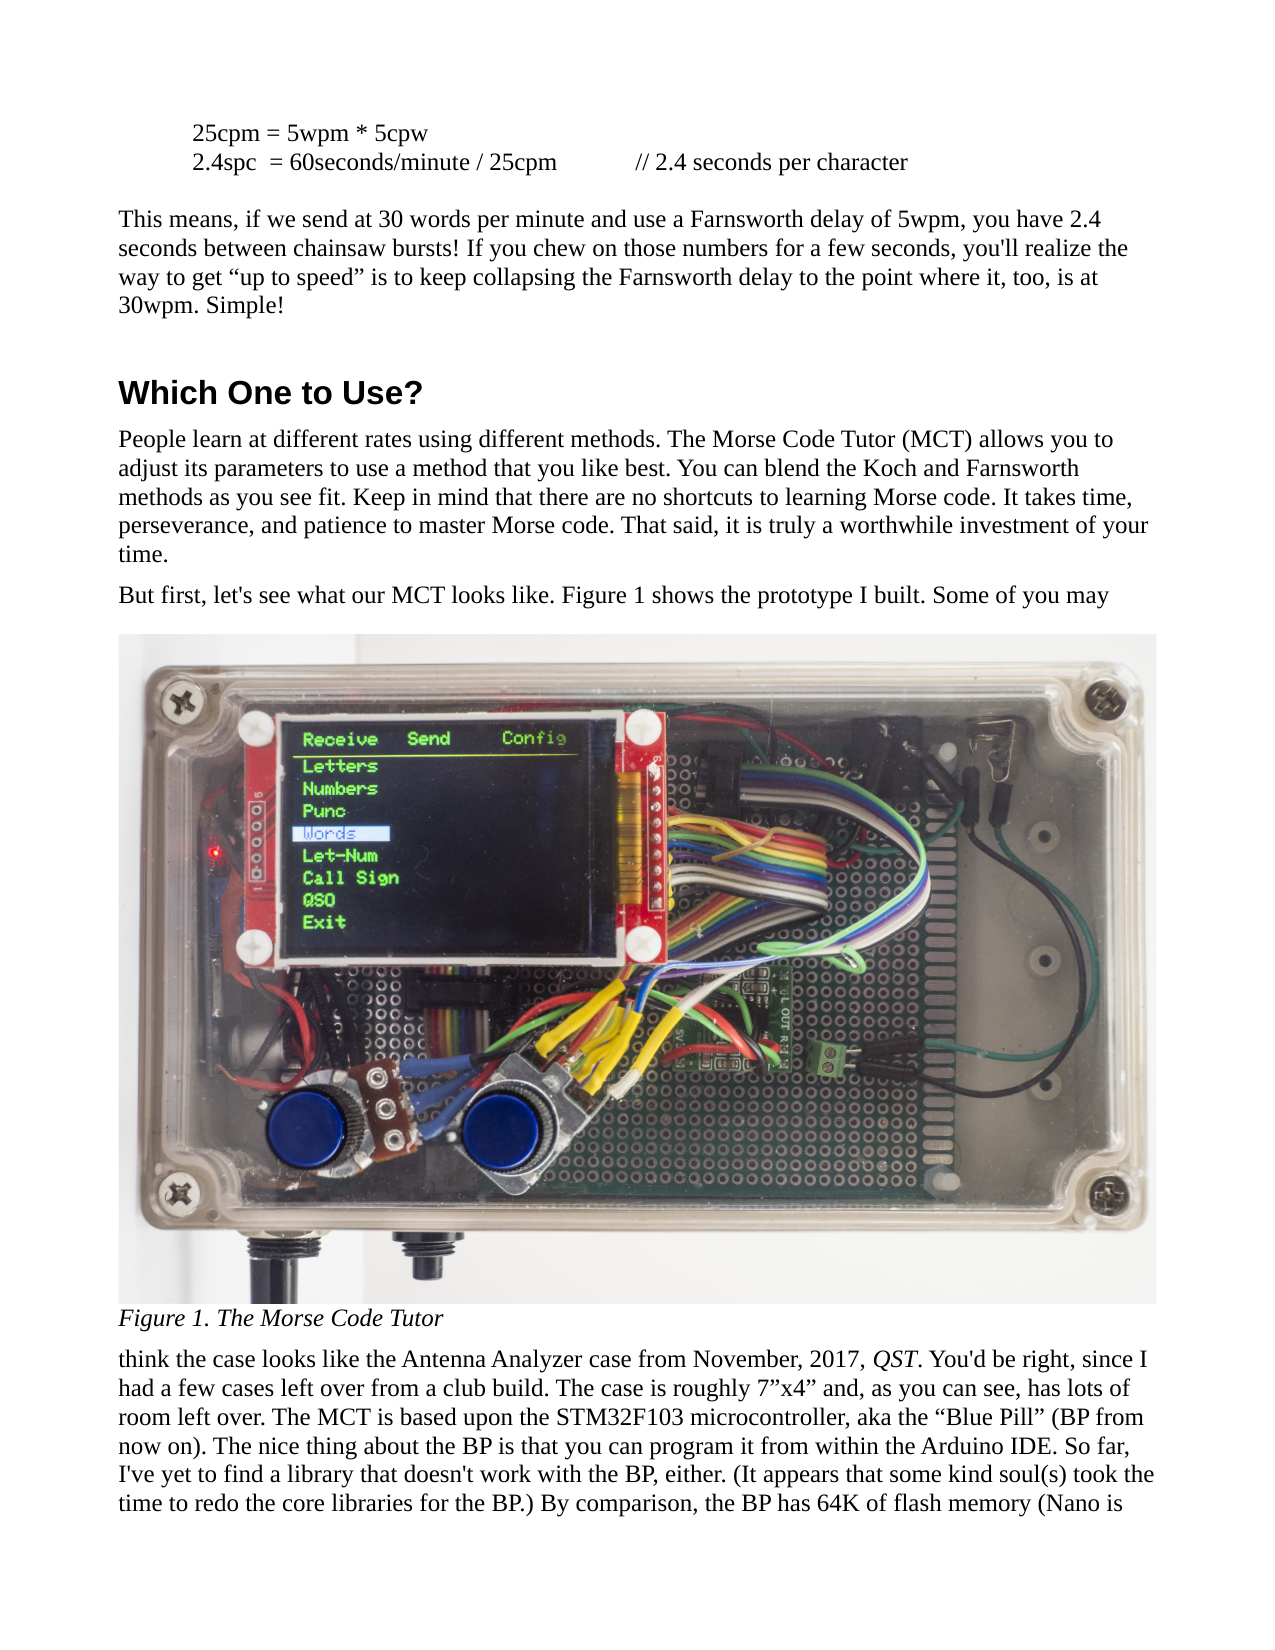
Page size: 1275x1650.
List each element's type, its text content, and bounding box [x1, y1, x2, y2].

text [118, 622, 1157, 634]
text This means, if we send at 30 words per minute and use a Farnsworth delay of 5wpm, you have 2.4 seconds between chainsaw bursts! If you chew on those numbers for a few seconds, you'll realize the way to get “up to speed” is to keep collapsing the Farnsworth delay to the point where it, too, is at 30wpm. Simple! [118, 204, 1157, 319]
subtitle Which One to Use? [118, 373, 1157, 412]
text 25cpm = 5wpm * 5cpw [118, 118, 1157, 147]
text People learn at different rates using different methods. The Morse Code Tutor (MCT) allows you to adjust its parameters to use a method that you like best. You can blend the Koch and Farnsworth methods as you see fit. Keep in mind that there are no shortcuts to learning Morse code. It takes time, perseverance, and patience to master Morse code. That said, it is truly a worthwhile investment of your time. [118, 424, 1157, 568]
text But first, let's see what our MCT looks like. Figure 1 shows the prototype I built. Some of you may [118, 580, 1157, 609]
text think the case looks like the Antenna Analyzer case from November, 2017, QST. You'd be right, since I had a few cases left over from a club build. The case is roughly 7”x4” and, as you can see, has lots of room left over. The MCT is based upon the STM32F103 microcontroller, aka the “Blue Pill” (BP from now on). The nice thing about the BP is that you can program it from within the Arduino IDE. So far, I've yet to find a library that doesn't work with the BP, either. (It appears that some kind soul(s) took the time to redo the core libraries for the BP.) By comparison, the BP has 64K of flash memory (Nano is [118, 1344, 1157, 1517]
picture [118, 634, 1157, 1304]
text 2.4spc = 60seconds/minute / 25cpm // 2.4 seconds per character [118, 147, 1157, 176]
text Figure 1. The Morse Code Tutor [118, 1304, 1157, 1332]
